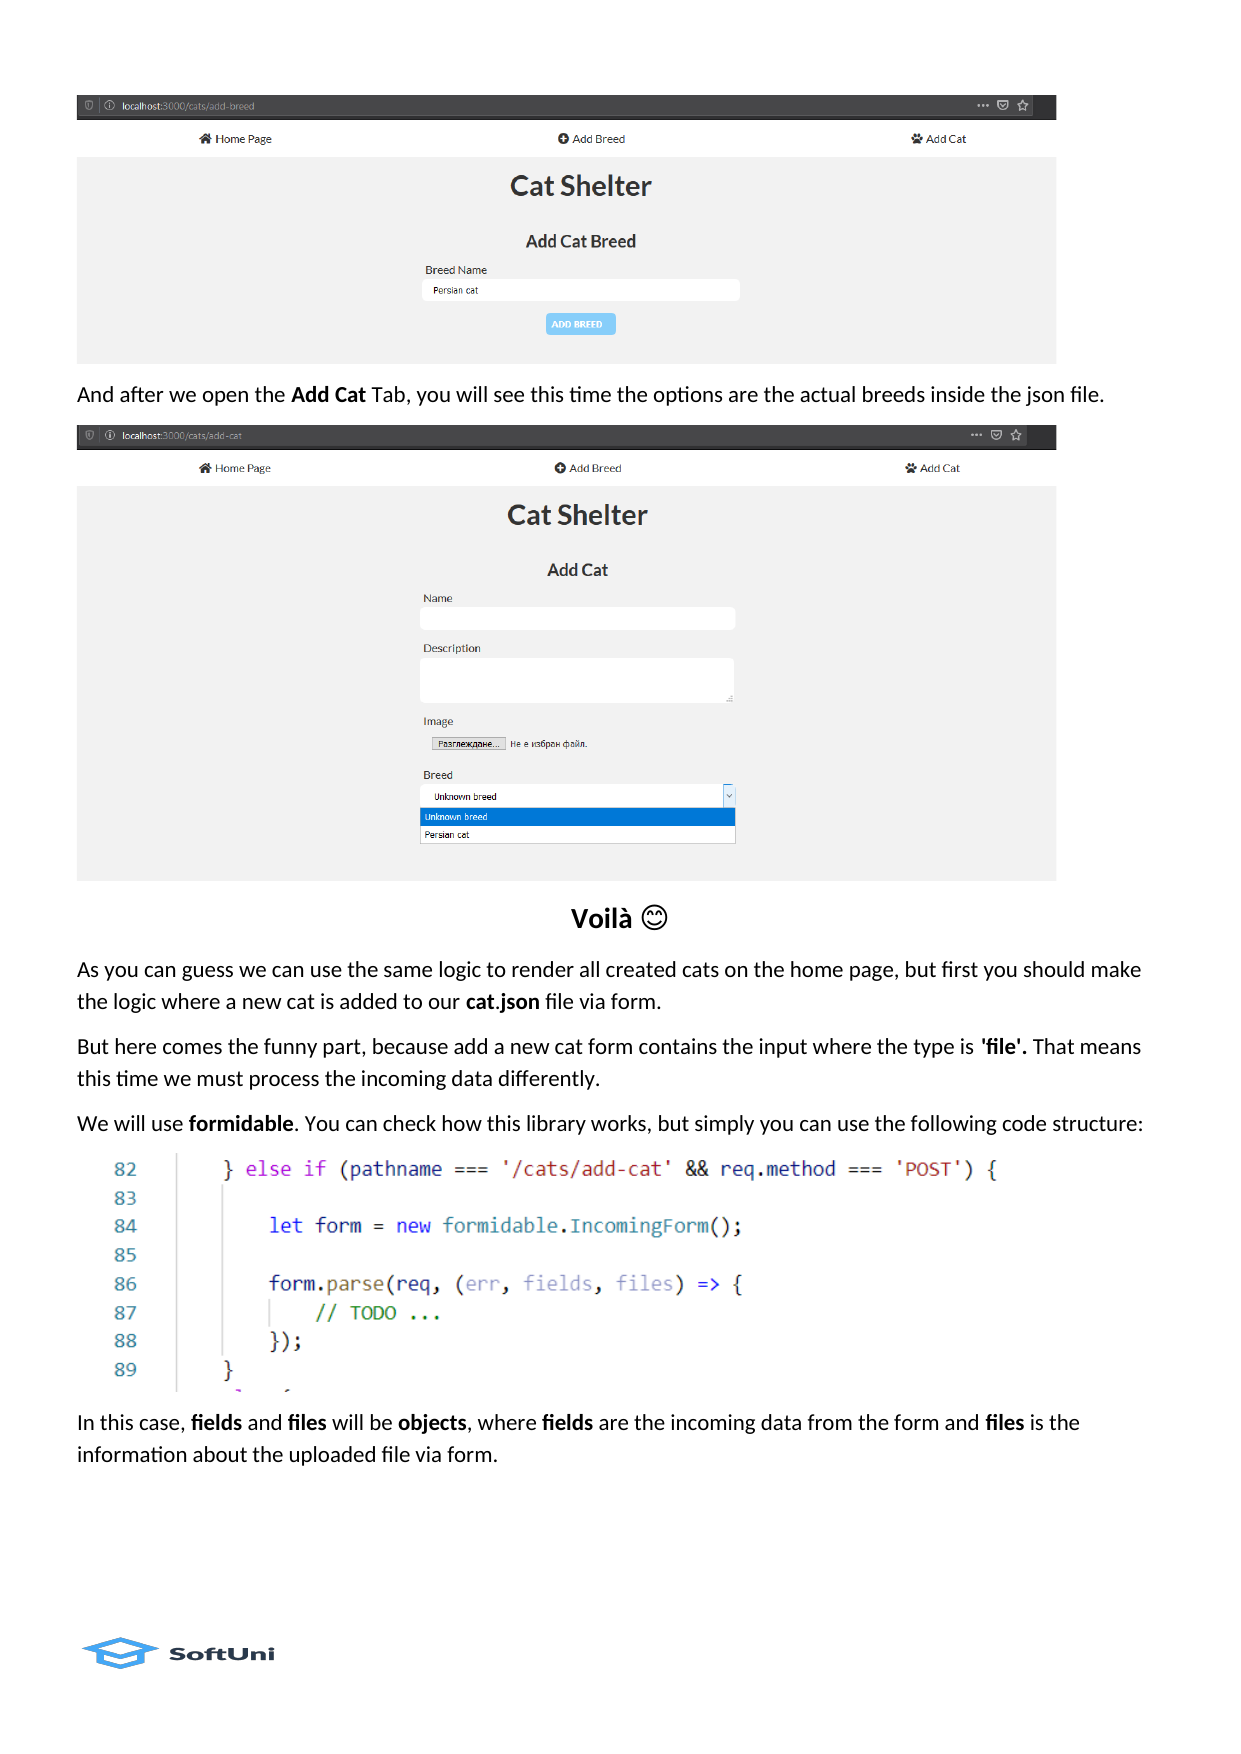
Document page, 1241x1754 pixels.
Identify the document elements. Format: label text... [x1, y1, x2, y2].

picture [76, 1153, 1057, 1392]
picture [76, 425, 1057, 881]
text And after we open the Add Cat Tab, you will see this time the options are the actual breeds inside the json file. [77, 380, 1163, 408]
text We will use formidable. You can check how this library works, but simply you can use the following code structure: [77, 1109, 1163, 1137]
text As you can guess we can use the same logic to render all created cats on the home page, but first you should make the logic where a new cat is added to our cat.json file via form. [77, 955, 1163, 1015]
text In this case, fields and files will be objects, where fields are the incoming data from the form and files is the information about the uploaded file via form. [77, 1408, 1163, 1468]
picture [75, 1635, 281, 1672]
picture [76, 95, 1057, 364]
text But here comes the funny part, because add a new cat form contains the input where the type is 'file'. That means this time we must process the incoming data differently. [77, 1032, 1163, 1092]
text Voilà 😊 [77, 897, 1163, 937]
